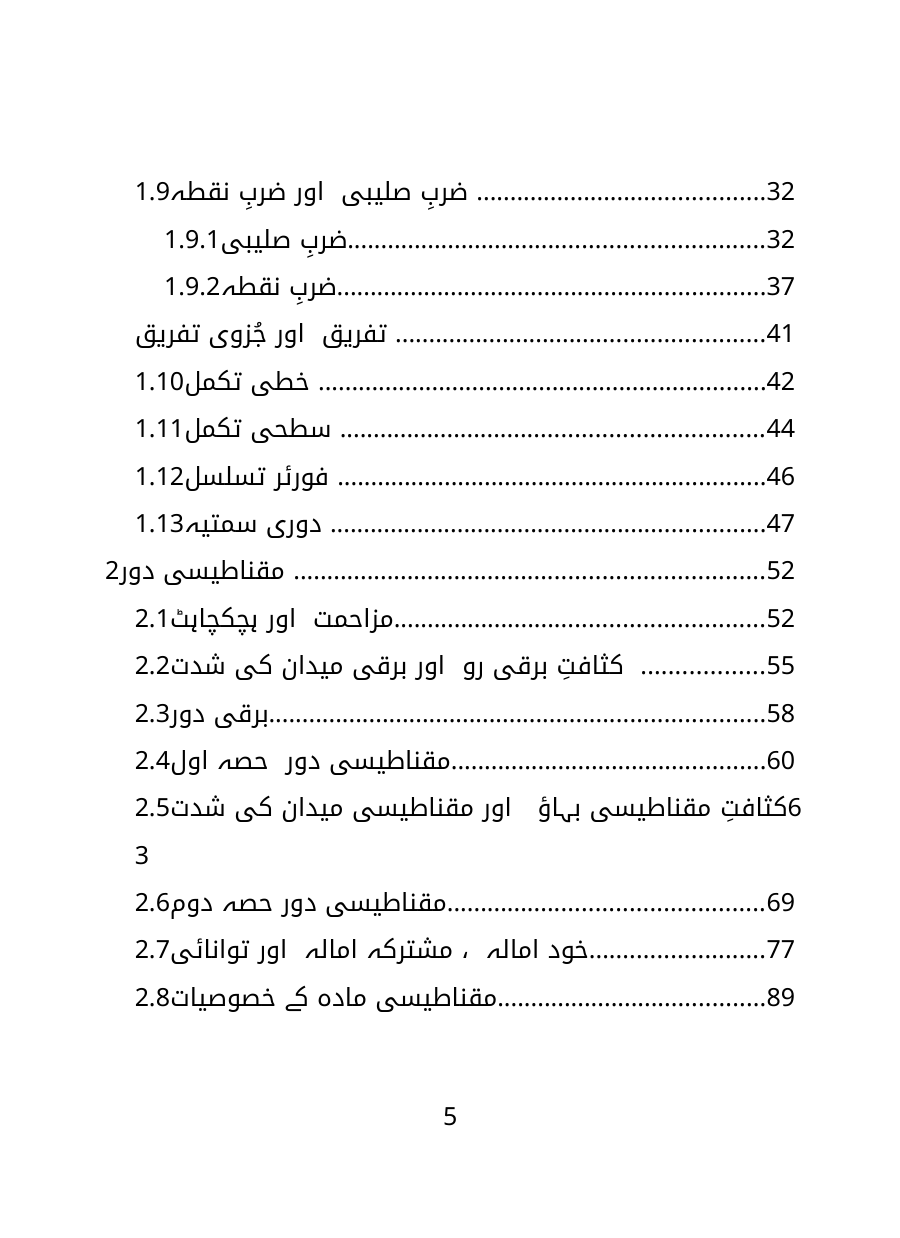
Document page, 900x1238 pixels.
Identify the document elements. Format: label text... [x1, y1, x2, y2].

text 1.9.2ضربِ نقطہ 37 [164, 263, 795, 311]
text 2.1مزاحمت اور ہچکچاہٹ 52 [134, 595, 795, 642]
text 1.11سطحی تکمل 44 [134, 406, 795, 453]
text 1.13دوری سمتیہ 47 [134, 500, 795, 548]
text 2.5کثافتِ مقناطیسی بہاؤ اور مقناطیسی میدان کی شدت 63 [134, 785, 795, 879]
text 2.3برقی دور 58 [134, 690, 795, 737]
text 1.12فورئر تسلسل 46 [134, 453, 795, 500]
text 1.9ضربِ صلیبی اور ضربِ نقطہ 32 [134, 168, 795, 216]
text 1.10خطی تکمل 42 [134, 358, 795, 406]
text 2.2کثافتِ برقی رو اور برقی میدان کی شدت 55 [134, 642, 795, 690]
text 2.4مقناطیسی دور حصہ اول 60 [134, 737, 795, 785]
text 2.7خود امالہ ، مشترکہ امالہ اور توانائی 77 [134, 927, 795, 974]
text 2.8مقناطیسی مادہ کے خصوصیات 89 [134, 974, 795, 1022]
text 2مقناطیسی دور 52 [105, 548, 795, 595]
text 2.6مقناطیسی دور حصہ دوم 69 [134, 879, 795, 927]
text 1.9.1ضربِ صلیبی 32 [164, 216, 795, 263]
text تفریق اور جُزوی تفریق 41 [134, 311, 795, 358]
